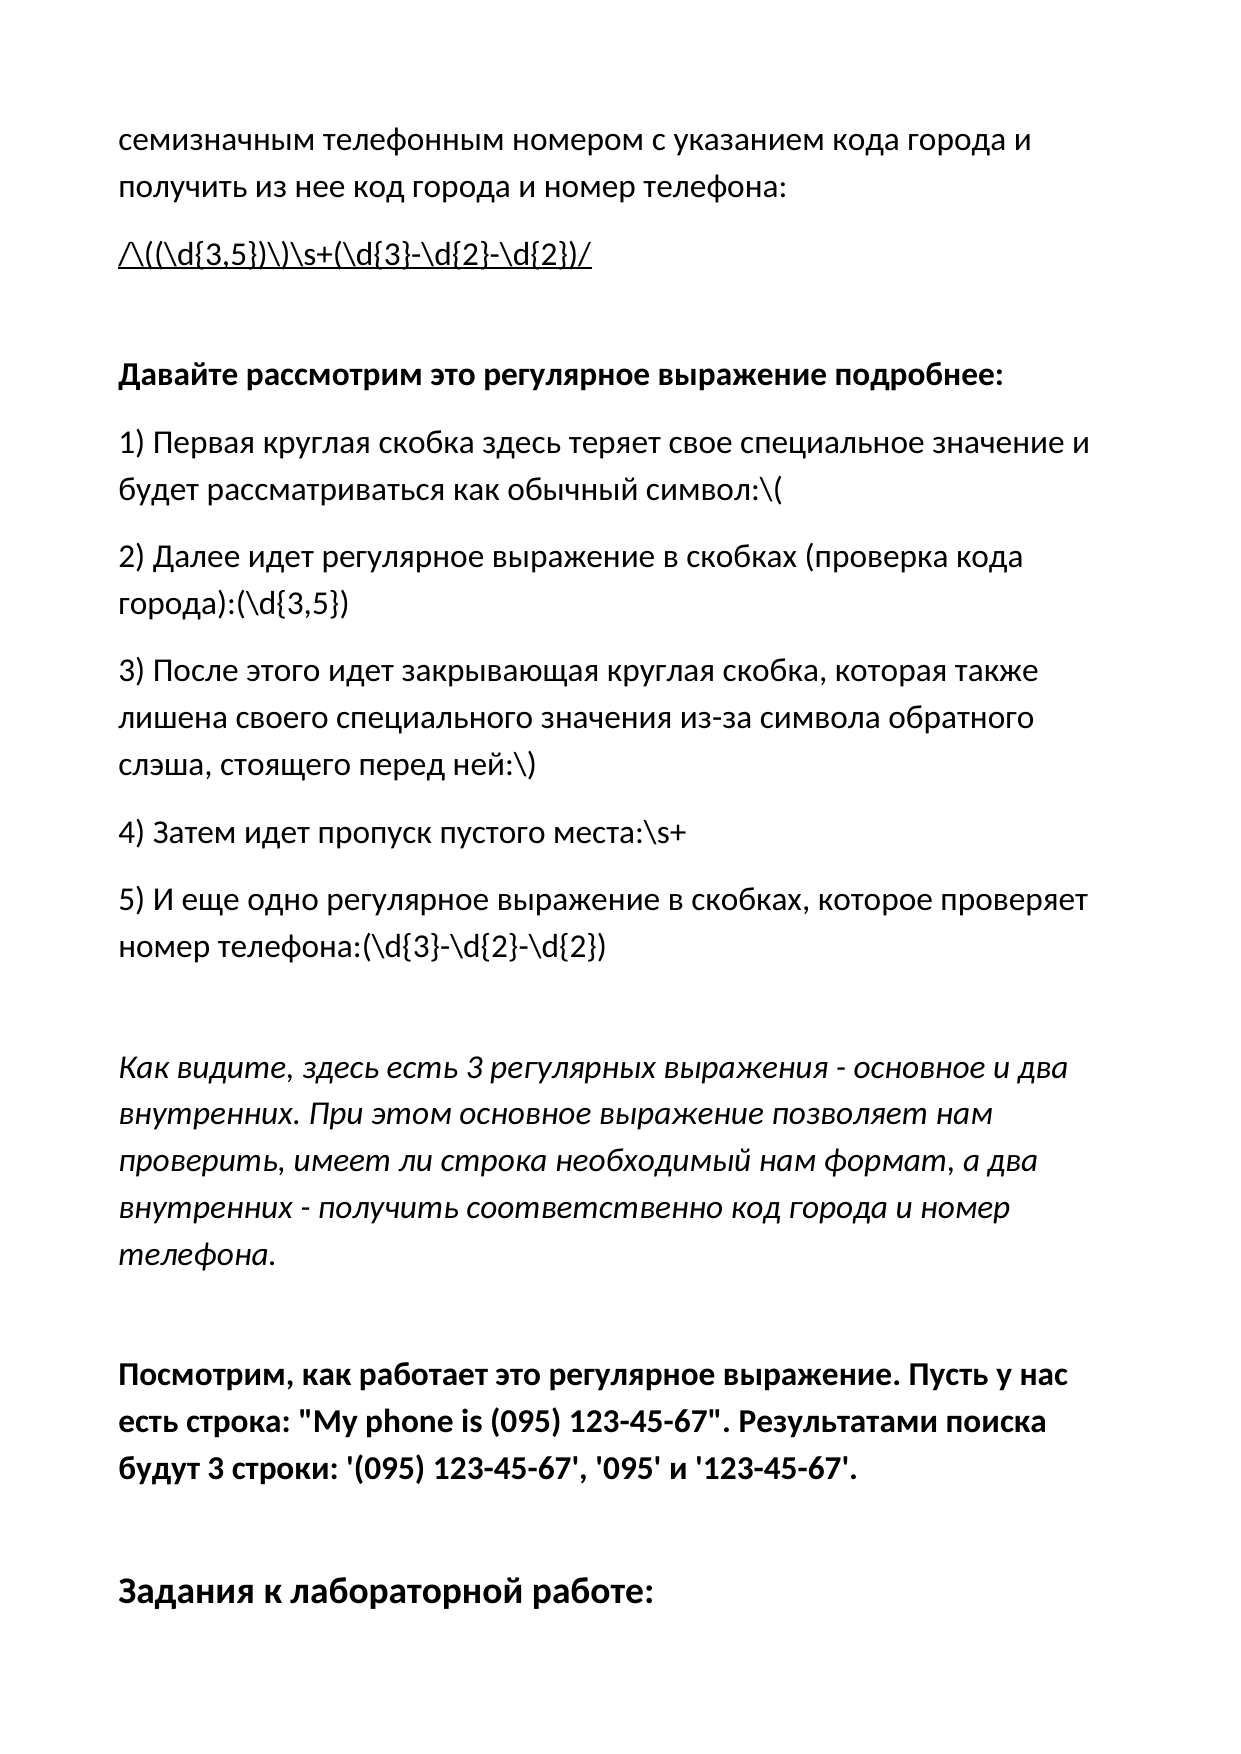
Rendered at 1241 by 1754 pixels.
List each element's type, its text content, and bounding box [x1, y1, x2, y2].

text Давайте рассмотрим это регулярное выражение подробнее: [118, 353, 1122, 394]
text семизначным телефонным номером с указанием кода города и получить из нее код города и номер телефона: [118, 118, 1122, 206]
text Посмотрим, как работает это регулярное выражение. Пусть у нас есть строка: "My phone is (095) 123-45-67". Результатами поиска будут 3 строки: '(095) 123-45-67', '095' и '123-45-67'. [118, 1353, 1122, 1488]
text 2) Далее идет регулярное выражение в скобках (проверка кода города):(\d{3,5}) [118, 535, 1122, 623]
text 4) Затем идет пропуск пустого места:\s+ [118, 811, 1122, 851]
text 3) После этого идет закрывающая круглая скобка, которая также лишена своего специального значения из-за символа обратного слэша, стоящего перед ней:\) [118, 649, 1122, 784]
text /\((\d{3,5})\)\s+(\d{3}-\d{2}-\d{2})/ [118, 232, 1122, 273]
text Задания к лабораторной работе: [118, 1567, 1122, 1613]
text Как видите, здесь есть 3 регулярных выражения - основное и два внутренних. При этом основное выражение позволяет нам проверить, имеет ли строка необходимый нам формат, а два внутренних - получить соответственно код города и номер телефона. [118, 1046, 1122, 1273]
text 5) И еще одно регулярное выражение в скобках, которое проверяет номер телефона:(\d{3}-\d{2}-\d{2}) [118, 878, 1122, 966]
text 1) Первая круглая скобка здесь теряет свое специальное значение и будет рассматриваться как обычный символ:\( [118, 421, 1122, 508]
